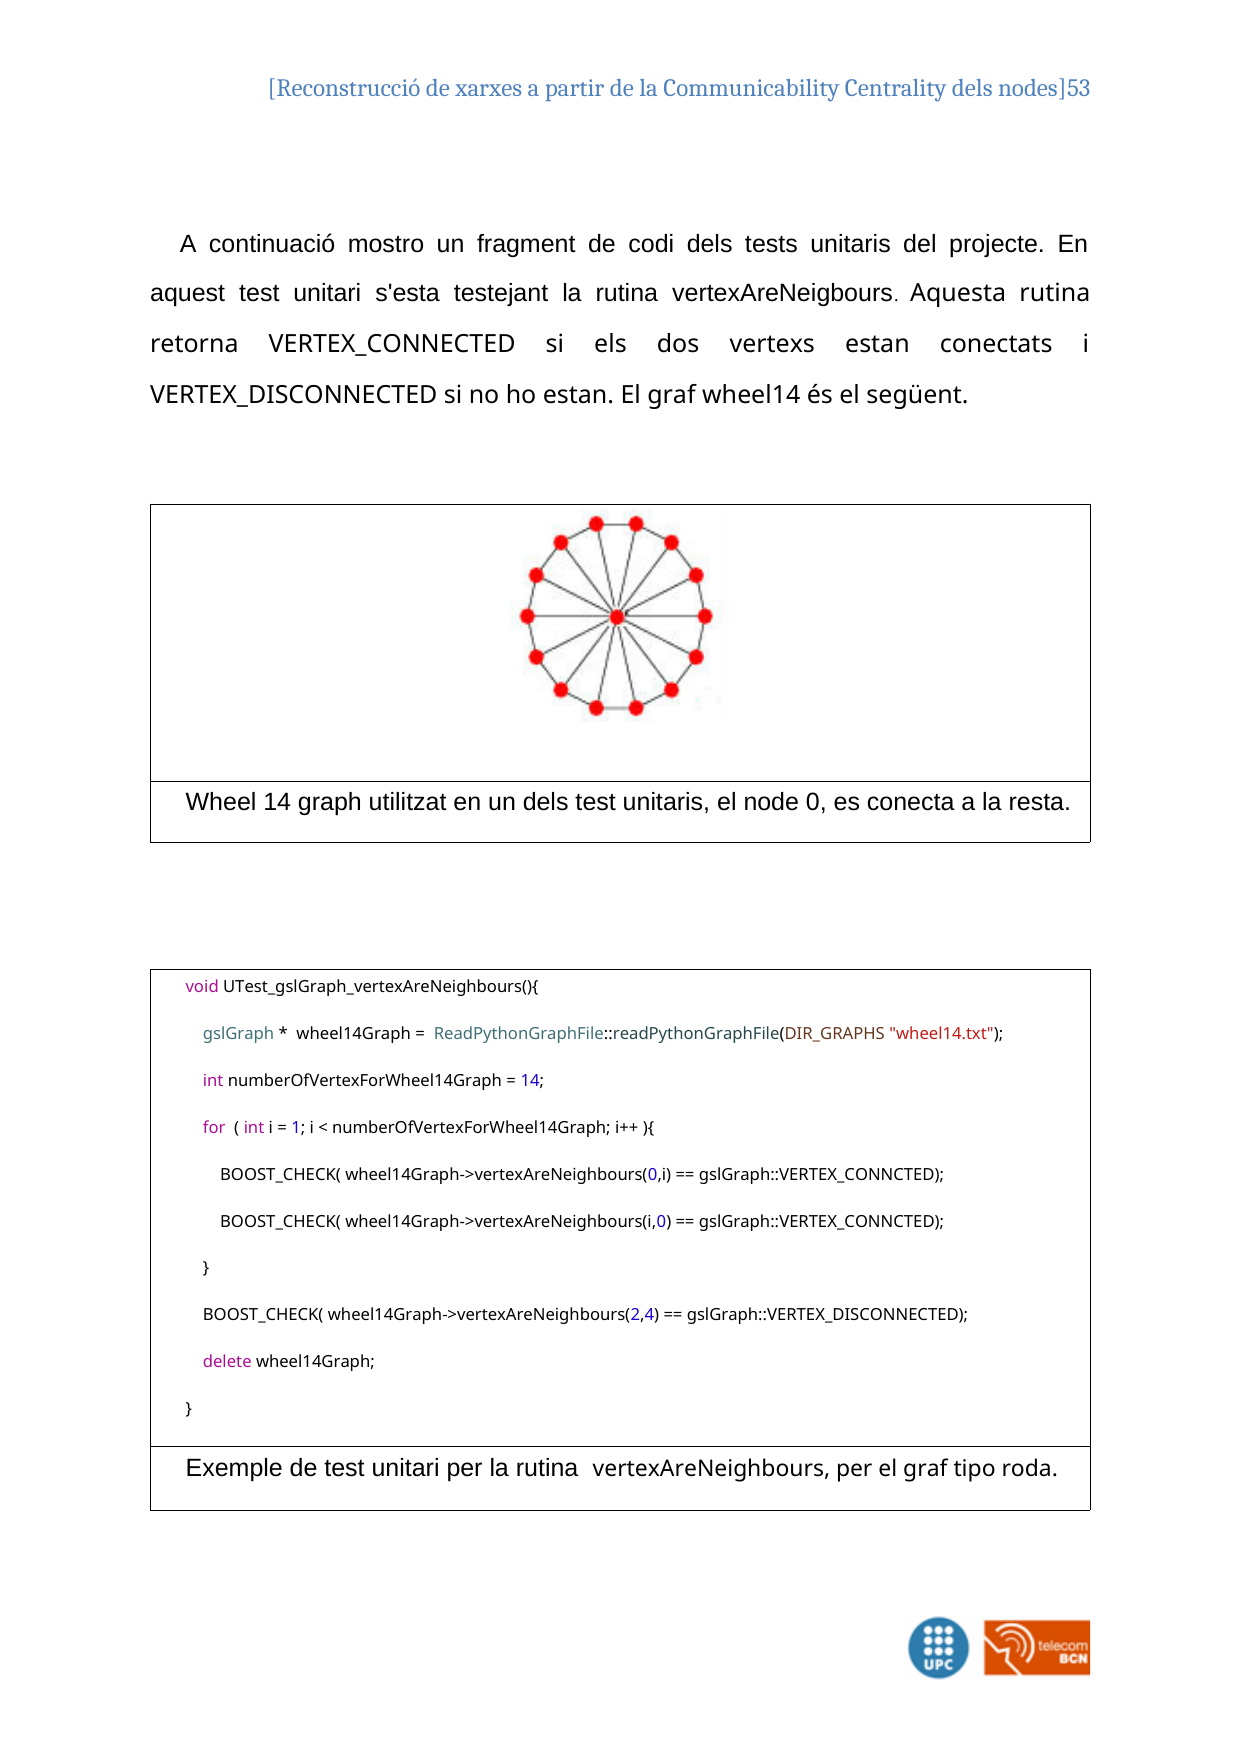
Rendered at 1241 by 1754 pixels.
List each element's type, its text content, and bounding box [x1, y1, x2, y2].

table_cell Wheel 14 graph utilitzat en un dels test unitaris, el node 0, es conecta a la resta. [151, 782, 1090, 842]
table_header void UTest_gslGraph_vertexAreNeighbours(){ gslGraph * wheel14Graph = ReadPythonGraphFile::readPythonGraphFile(DIR_GRAPHS "wheel14.txt"); int numberOfVertexForWheel14Graph = 14; for ( int i = 1; i < numberOfVertexForWheel14Graph; i++ ){ BOOST_CHECK( wheel14Graph->vertexAreNeighbours(0,i) == gslGraph::VERTEX_CONNCTED); BOOST_CHECK( wheel14Graph->vertexAreNeighbours(i,0) == gslGraph::VERTEX_CONNCTED); } BOOST_CHECK( wheel14Graph->vertexAreNeighbours(2,4) == gslGraph::VERTEX_DISCONNECTED); delete wheel14Graph; } [151, 970, 1090, 1446]
table_header [151, 505, 1090, 781]
picture [509, 509, 731, 722]
table_cell Exemple de test unitari per la rutina vertexAreNeighbours, per el graf tipo roda. [151, 1447, 1090, 1510]
picture [904, 1614, 1091, 1681]
text A continuació mostro un fragment de codi dels tests unitaris del projecte. En aquest test unitari s'esta testejant la rutina vertexAreNeigbours. Aquesta rutina retorna VERTEX_CONNECTED si els dos vertexs estan conectats i VERTEX_DISCONNECTED si no ho estan. El graf wheel14 és el següent. [150, 228, 1090, 410]
